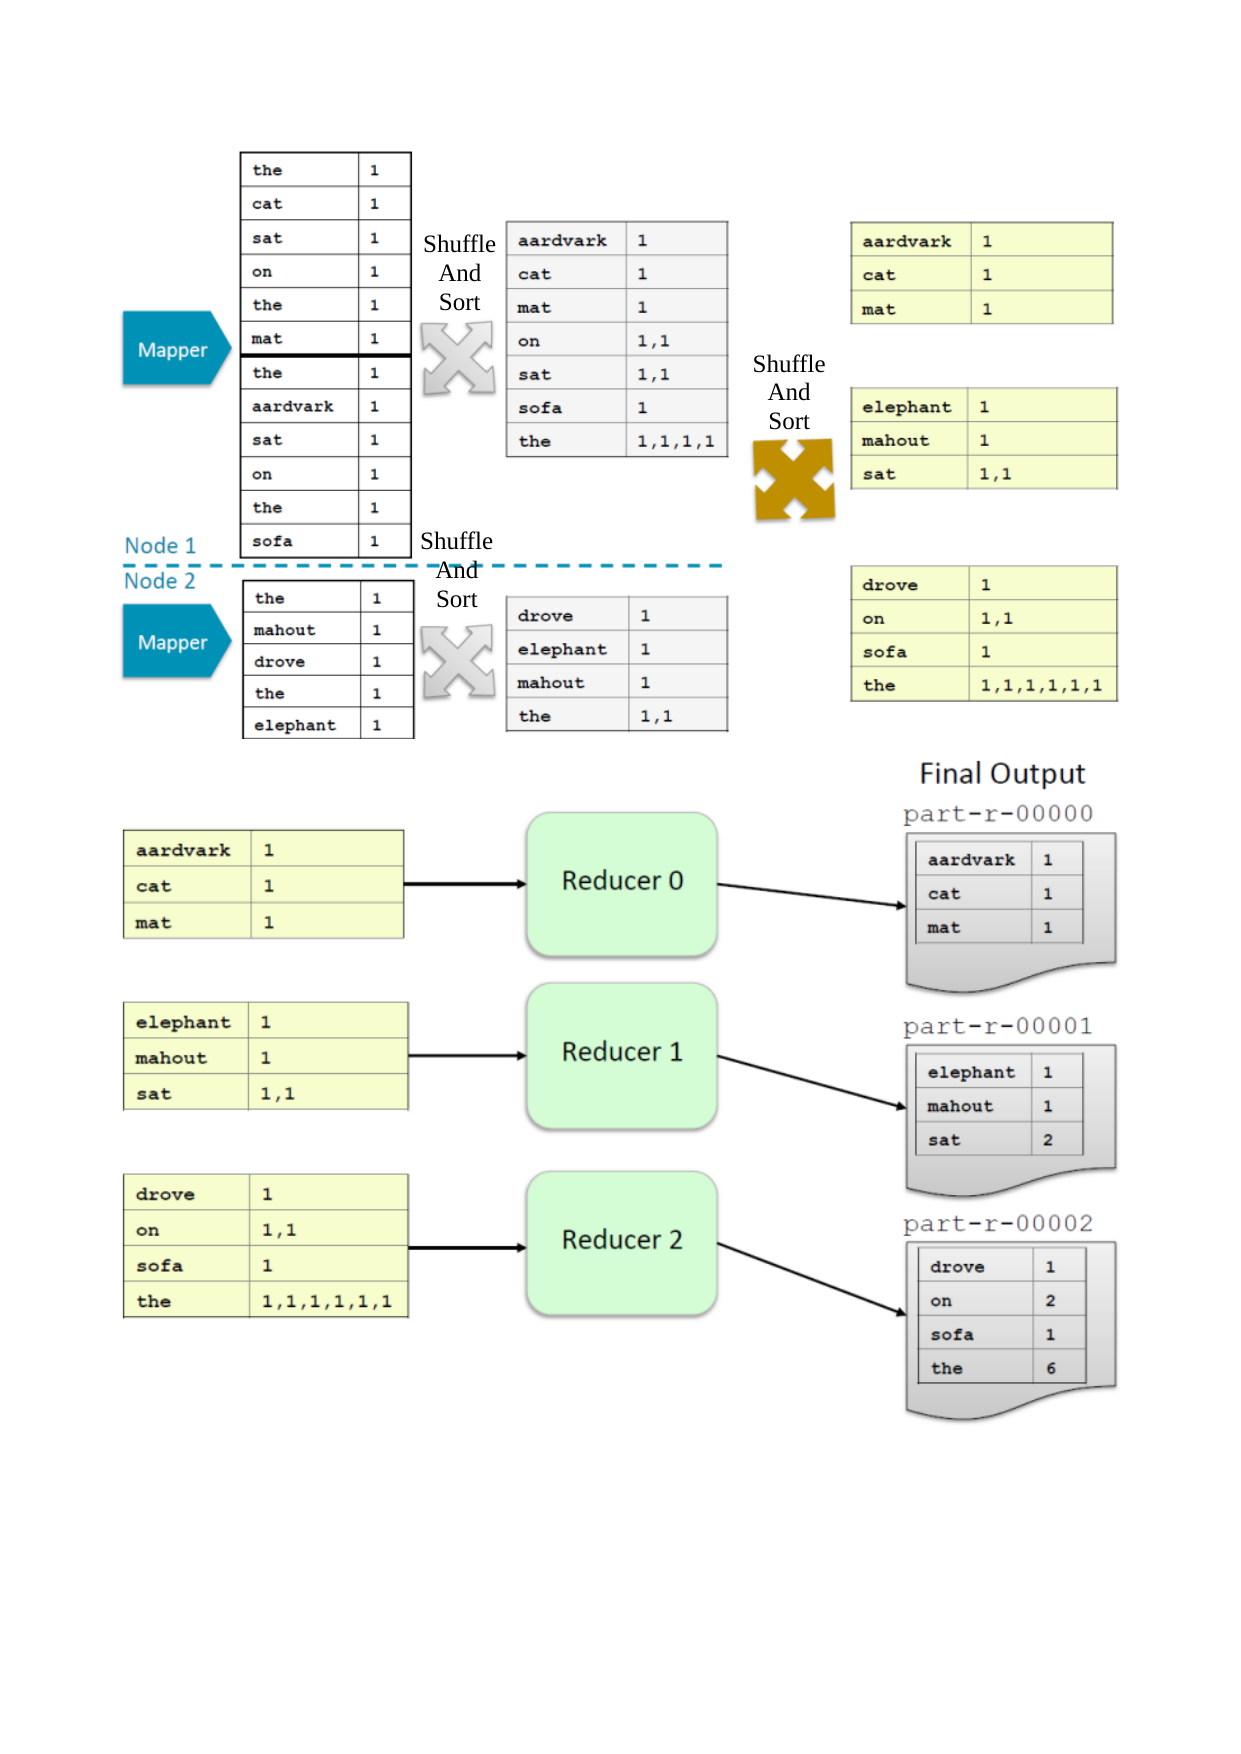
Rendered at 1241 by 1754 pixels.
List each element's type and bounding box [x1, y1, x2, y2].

picture [118, 756, 1123, 1441]
picture [118, 146, 1123, 739]
